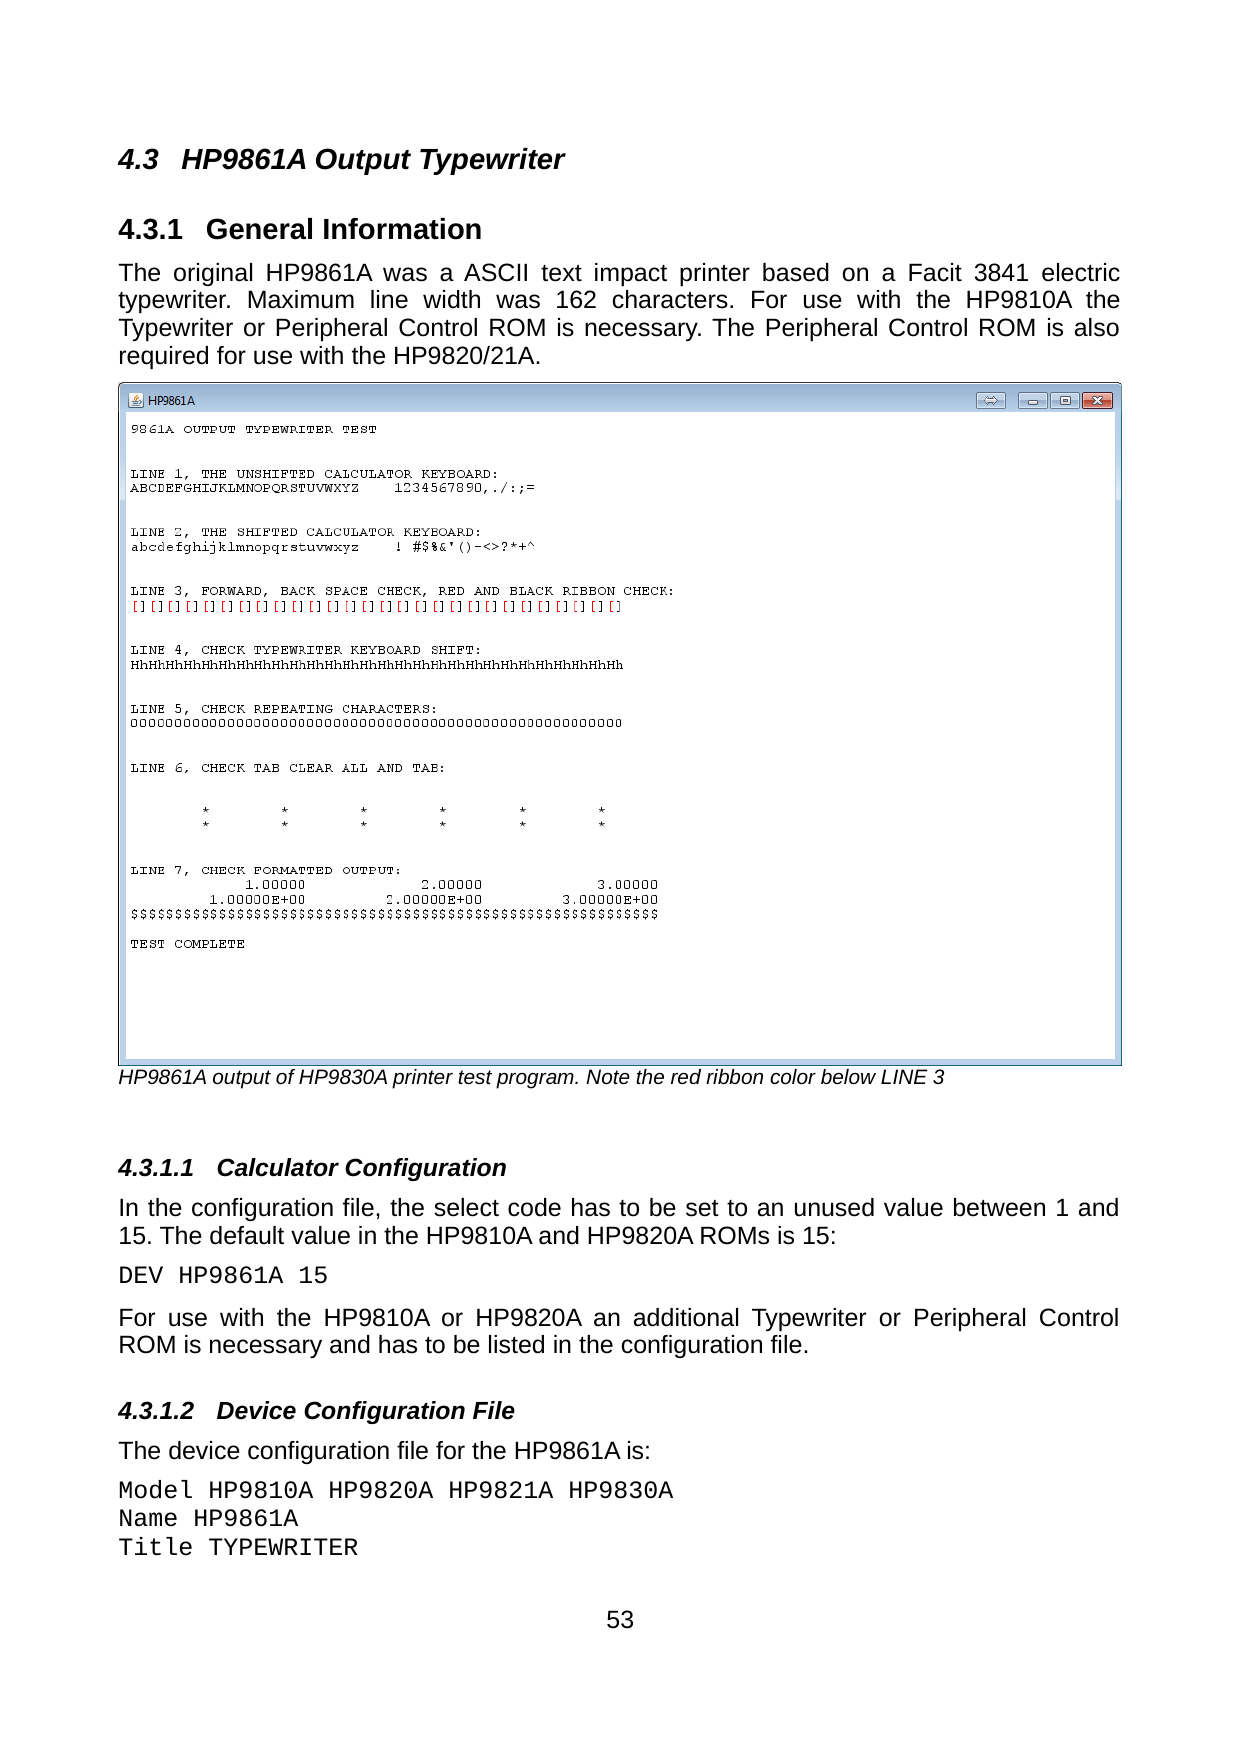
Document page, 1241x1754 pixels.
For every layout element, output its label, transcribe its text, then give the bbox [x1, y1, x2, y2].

text DEV HP9861A 15 [118, 1263, 1122, 1291]
text In the configuration file, the select code has to be set to an unused value between 1 and 15. The default value in the HP9810A and HP9820A ROMs is 15: [118, 1194, 1122, 1250]
subtitle Device Configuration File [118, 1397, 1122, 1424]
text HP9861A output of HP9830A printer test program. Note the red ribbon color below LINE 3 [118, 1066, 1122, 1089]
text The original HP9861A was a ASCII text impact printer based on a Facit 3841 electric typewriter. Maximum line width was 162 characters. For use with the HP9810A the Typewriter or Peripheral Control ROM is necessary. The Peripheral Control ROM is also required for use with the HP9820/21A. [118, 258, 1122, 370]
text The device configuration file for the HP9861A is: [118, 1437, 1122, 1465]
text Title TYPEWRITER [118, 1534, 1122, 1562]
text Model HP9810A HP9820A HP9821A HP9830A [118, 1477, 1122, 1506]
text Name HP9861A [118, 1506, 1122, 1534]
subtitle General Information [118, 213, 1122, 246]
text For use with the HP9810A or HP9820A an additional Typewriter or Peripheral Control ROM is necessary and has to be listed in the configuration file. [118, 1303, 1122, 1359]
picture [118, 382, 1122, 1066]
subtitle Calculator Configuration [118, 1154, 1122, 1182]
subtitle HP9861A Output Typewriter [118, 143, 1122, 176]
